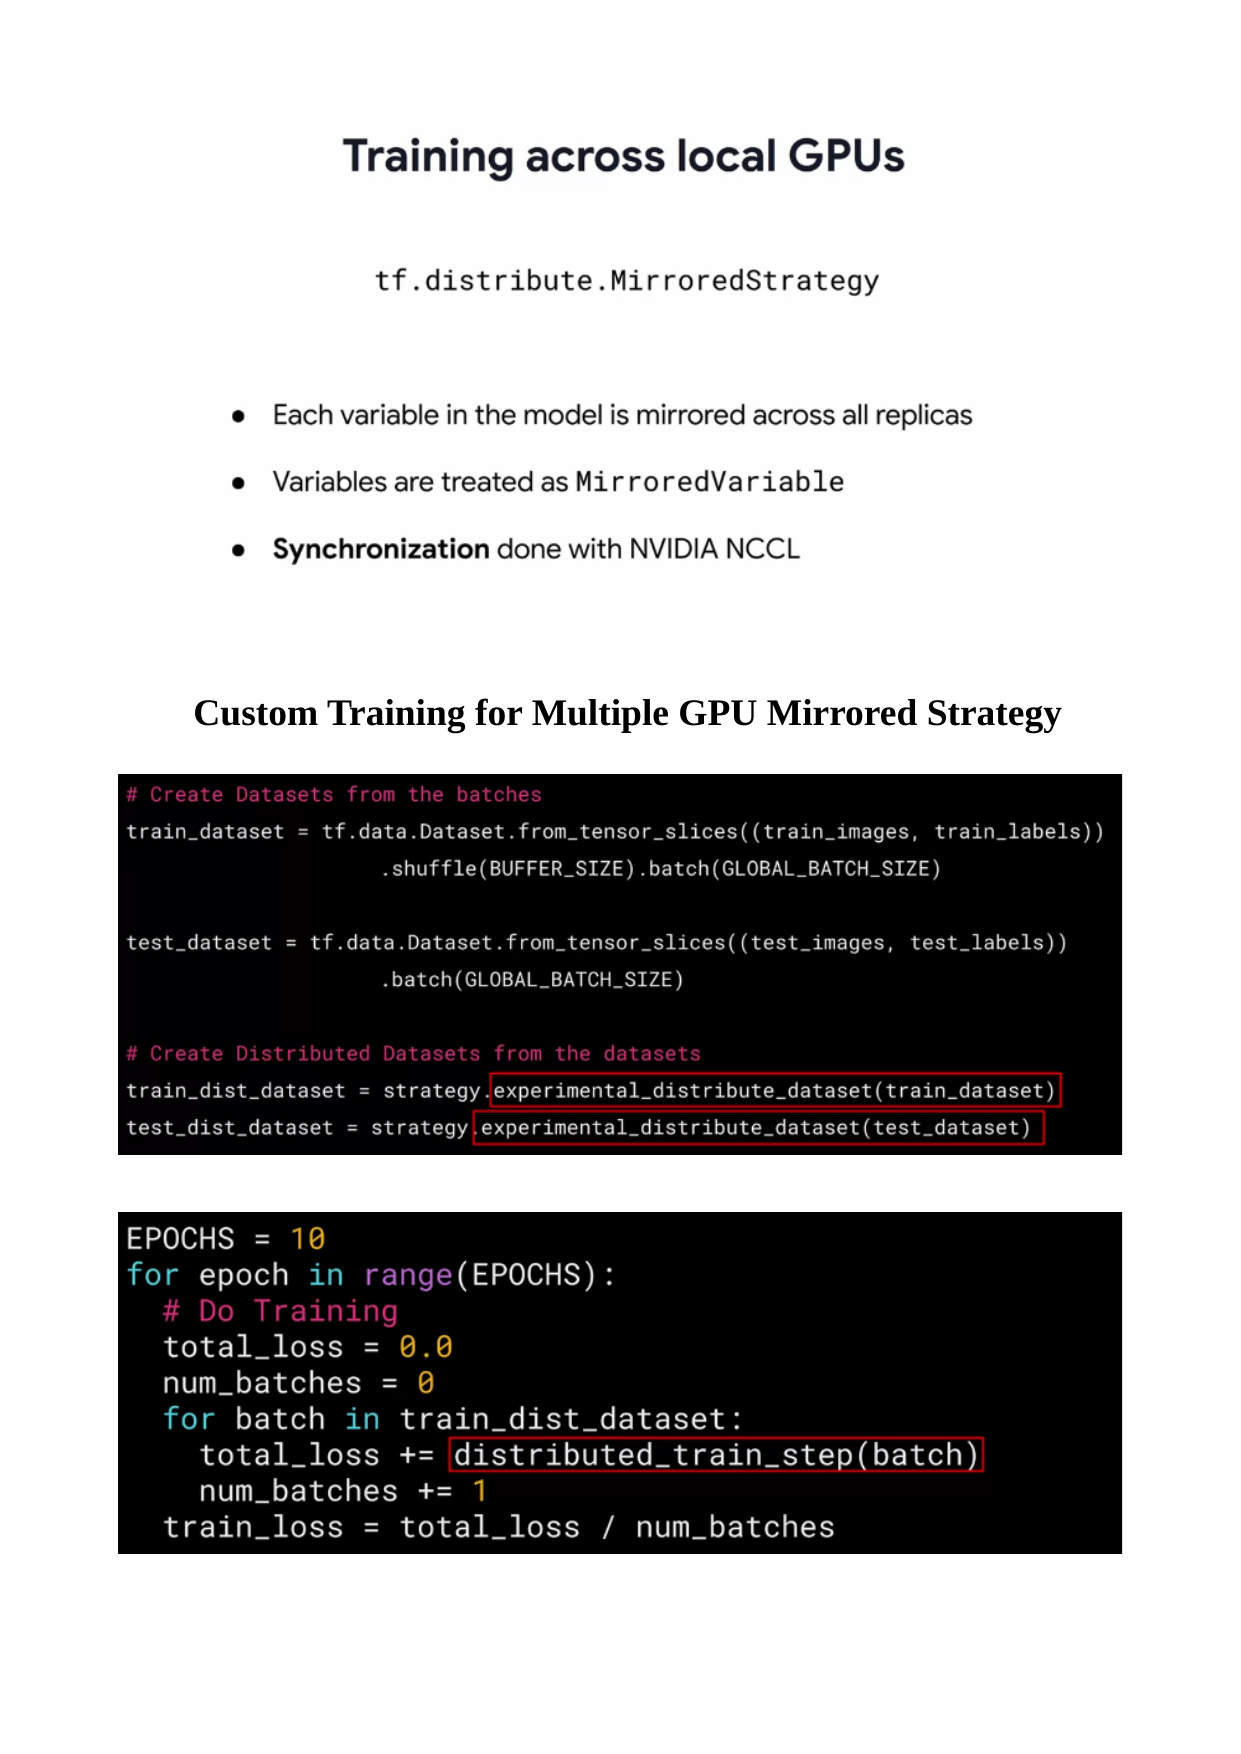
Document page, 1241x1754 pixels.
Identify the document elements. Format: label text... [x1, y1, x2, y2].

subtitle Custom Training for Multiple GPU Mirrored Strategy [118, 690, 1122, 733]
picture [118, 1212, 1123, 1554]
picture [118, 118, 1123, 579]
picture [118, 774, 1123, 1155]
